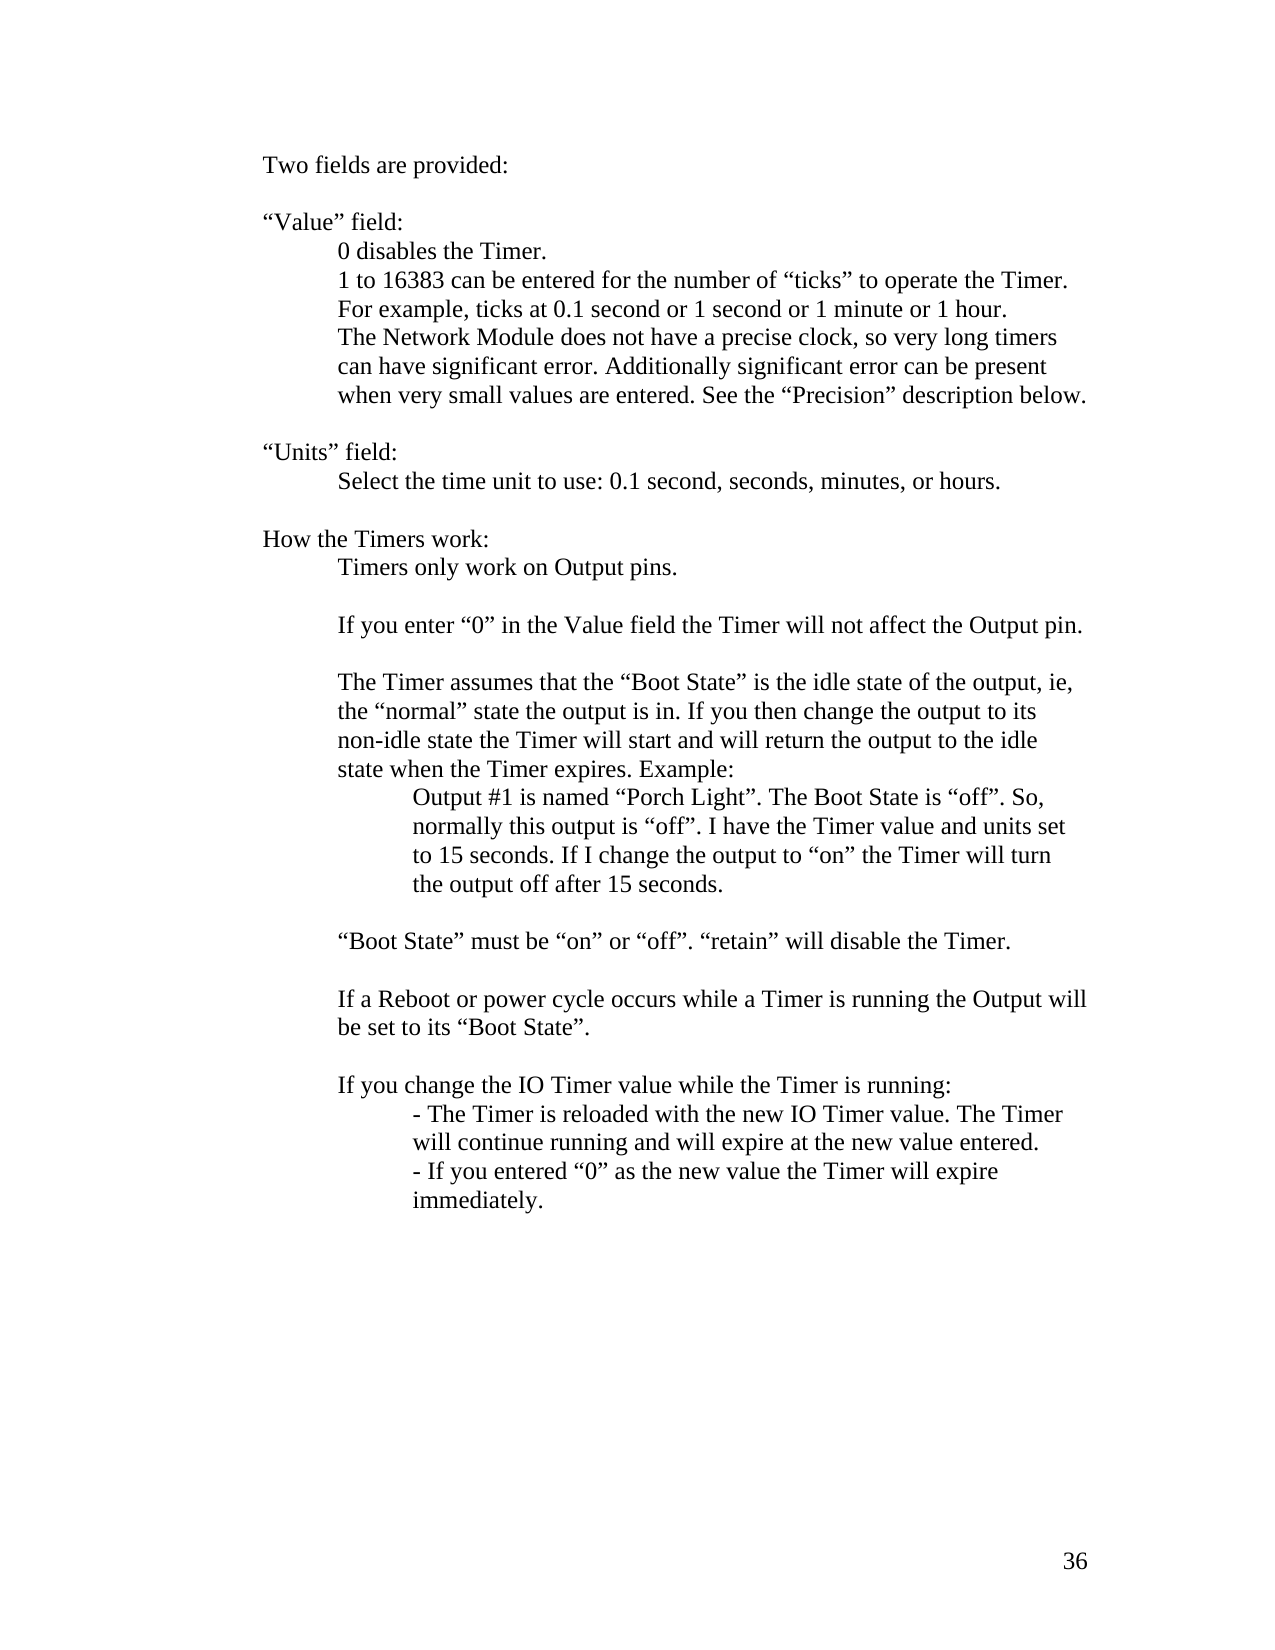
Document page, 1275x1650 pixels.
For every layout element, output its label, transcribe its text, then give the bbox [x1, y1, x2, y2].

text - The Timer is reloaded with the new IO Timer value. The Timer will continue running and will expire at the new value entered. [412, 1099, 1087, 1156]
text If a Reboot or power cycle occurs while a Timer is running the Output will be set to its “Boot State”. [337, 984, 1087, 1041]
text The Timer assumes that the “Boot State” is the idle state of the output, ie, the “normal” state the output is in. If you then change the output to its non-idle state the Timer will start and will return the output to the idle state when the Timer expires. Example: [337, 667, 1087, 782]
text “Value” field: [262, 207, 1087, 236]
text 1 to 16383 can be entered for the number of “ticks” to operate the Timer. For example, ticks at 0.1 second or 1 second or 1 minute or 1 hour. [337, 265, 1087, 322]
text The Network Module does not have a precise clock, so very long timers can have significant error. Additionally significant error can be present when very small values are entered. See the “Precision” description below. [337, 322, 1087, 409]
text If you enter “0” in the Value field the Timer will not affect the Output pin. [337, 610, 1087, 639]
text - If you entered “0” as the new value the Timer will expire immediately. [412, 1156, 1087, 1214]
text “Boot State” must be “on” or “off”. “retain” will disable the Timer. [337, 926, 1087, 955]
text Select the time unit to use: 0.1 second, seconds, minutes, or hours. [337, 466, 1087, 495]
text Timers only work on Output pins. [337, 552, 1087, 581]
text Two fields are provided: [262, 150, 1087, 179]
text 0 disables the Timer. [337, 236, 1087, 265]
text How the Timers work: [262, 524, 1087, 552]
text “Units” field: [262, 437, 1087, 466]
text Output #1 is named “Porch Light”. The Boot State is “off”. So, normally this output is “off”. I have the Timer value and units set to 15 seconds. If I change the output to “on” the Timer will turn the output off after 15 seconds. [412, 782, 1087, 897]
text If you change the IO Timer value while the Timer is running: [337, 1070, 1087, 1099]
